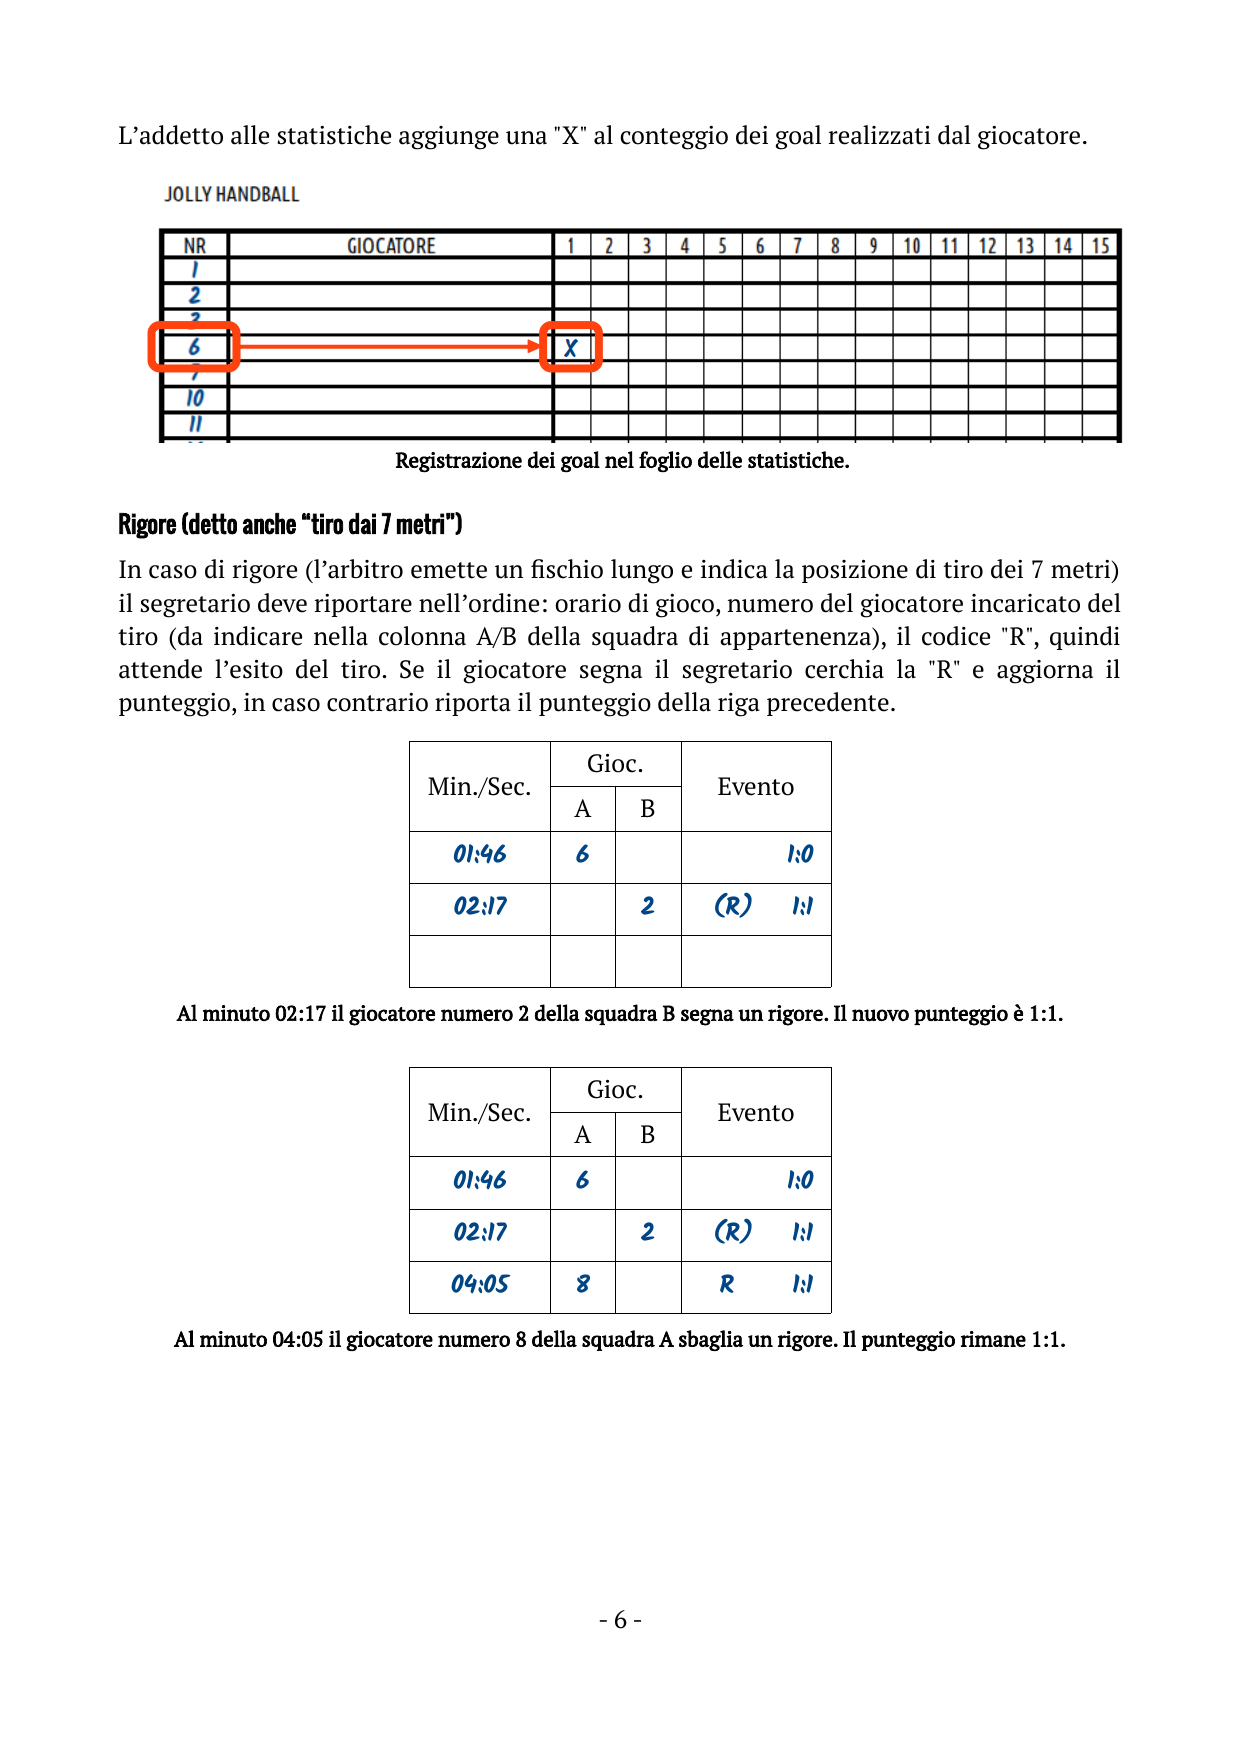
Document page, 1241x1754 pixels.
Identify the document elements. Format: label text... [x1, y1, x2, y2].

table_cell 6 [551, 832, 615, 883]
table_header Min./Sec. [410, 1068, 550, 1156]
picture [135, 173, 1134, 443]
table_cell 6 [551, 1157, 615, 1208]
table_cell [616, 936, 681, 987]
table_header Evento [682, 1068, 831, 1156]
table_cell B [616, 787, 681, 831]
table_header Min./Sec. [410, 742, 550, 831]
table_cell 01:46 [410, 1157, 550, 1208]
table_cell 1:0 [682, 832, 831, 883]
table_header Gioc. [551, 1068, 681, 1112]
table_cell [410, 936, 550, 987]
table_cell [551, 1210, 615, 1261]
table_cell 02:17 [410, 884, 550, 935]
table_cell A [551, 1113, 615, 1156]
table_cell 2 [616, 884, 681, 935]
text Registrazione dei goal nel foglio delle statistiche. [118, 163, 1136, 473]
text Lʼaddetto alle statistiche aggiunge una "X" al conteggio dei goal realizzati dal giocatore. [118, 118, 1122, 151]
table_cell R 1:1 [682, 1262, 831, 1313]
table_cell 01:46 [410, 832, 550, 883]
table_cell (R) 1:1 [682, 884, 831, 935]
text Al minuto 02:17 il giocatore numero 2 della squadra B segna un rigore. Il nuovo punteggio è 1:1. [118, 999, 1122, 1026]
table_cell 1:0 [682, 1157, 831, 1208]
table_cell A [551, 787, 615, 831]
table_header Gioc. [551, 742, 681, 786]
table_cell [616, 832, 681, 883]
text Al minuto 04:05 il giocatore numero 8 della squadra A sbaglia un rigore. Il punteggio rimane 1:1. [118, 1325, 1122, 1352]
table_cell [551, 884, 615, 935]
table_cell 8 [551, 1262, 615, 1313]
table_cell (R) 1:1 [682, 1210, 831, 1261]
table_cell [616, 1262, 681, 1313]
table_cell [682, 936, 831, 987]
table_cell [551, 936, 615, 987]
table_cell 02:17 [410, 1210, 550, 1261]
table_cell B [616, 1113, 681, 1156]
table_cell 04:05 [410, 1262, 550, 1313]
text In caso di rigore (l’arbitro emette un fischio lungo e indica la posizione di tiro dei 7 metri) il segretario deve riportare nellʼordine: orario di gioco, numero del giocatore incaricato del tiro (da indicare nella colonna A/B della squadra di appartenenza), il codice "R", quindi attende lʼesito del tiro. Se il giocatore segna il segretario cerchia la "R" e aggiorna il punteggio, in caso contrario riporta il punteggio della riga precedente. [118, 553, 1122, 719]
table_cell 2 [616, 1210, 681, 1261]
subtitle Rigore (detto anche “tiro dai 7 metri”) [118, 506, 1122, 541]
table_header Evento [682, 742, 831, 831]
table_cell [616, 1157, 681, 1208]
